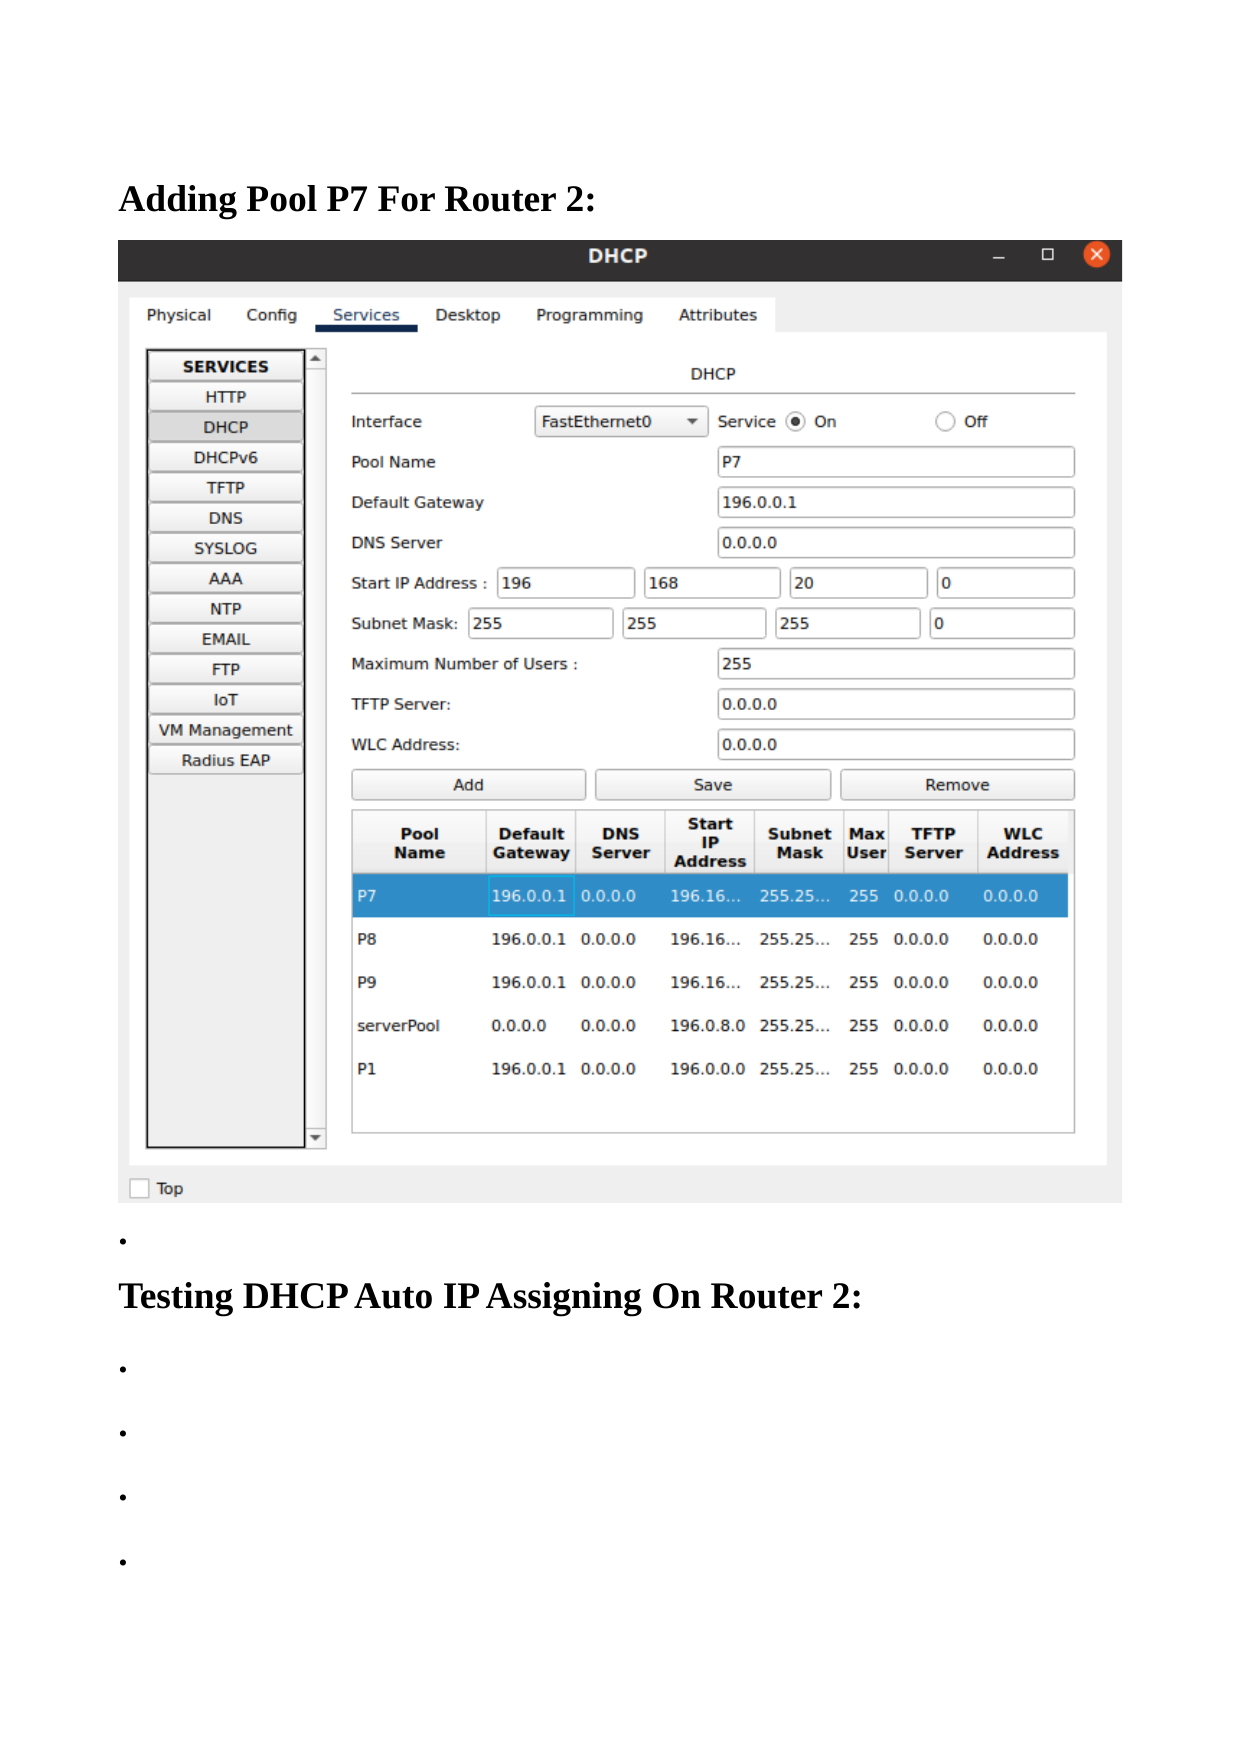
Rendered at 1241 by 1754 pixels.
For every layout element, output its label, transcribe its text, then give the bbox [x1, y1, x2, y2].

picture [118, 240, 1123, 1203]
text . [118, 1337, 1122, 1381]
text . [118, 1402, 1122, 1445]
text . [118, 1530, 1122, 1573]
text . [118, 1203, 1122, 1252]
text Testing DHCP Auto IP Assigning On Router 2: [118, 1273, 1122, 1316]
text . [118, 1466, 1122, 1509]
text Adding Pool P7 For Router 2: [118, 176, 1122, 219]
